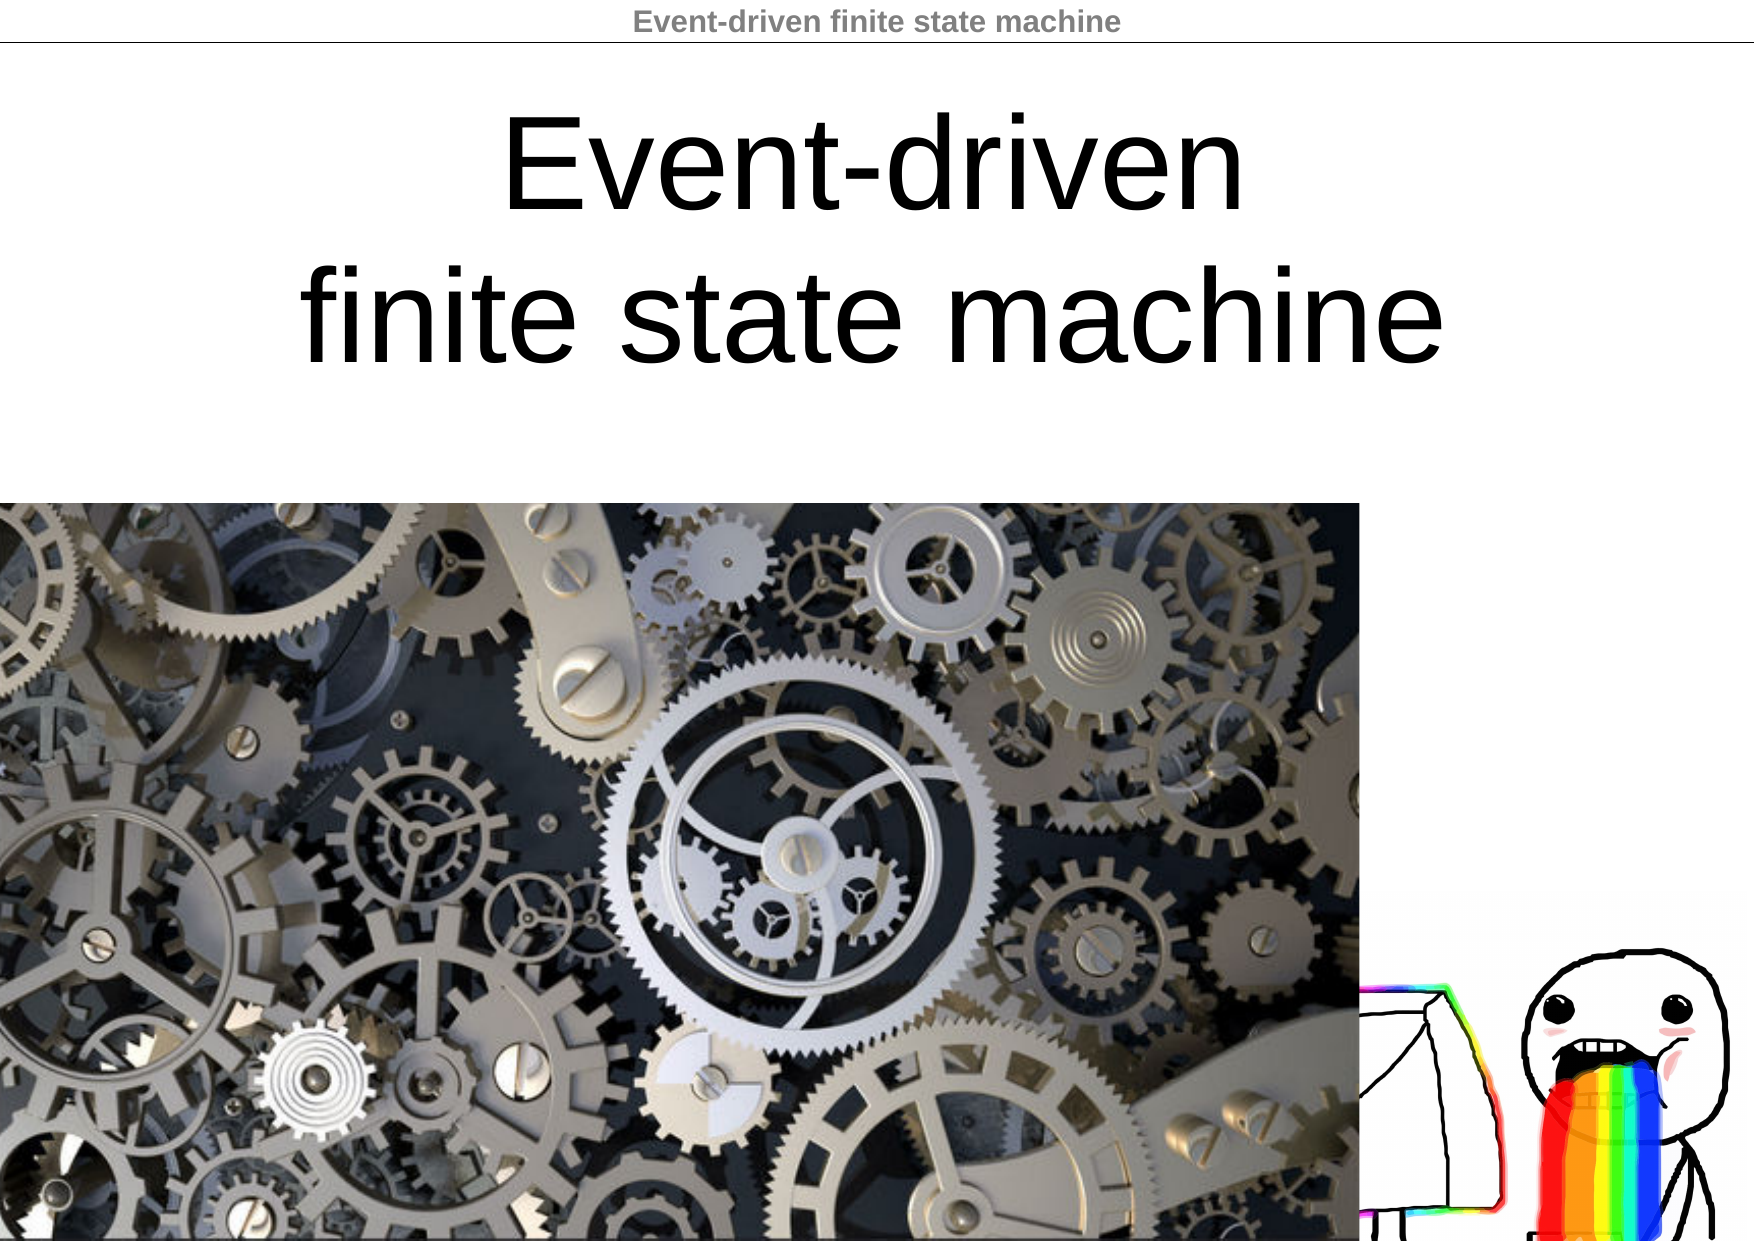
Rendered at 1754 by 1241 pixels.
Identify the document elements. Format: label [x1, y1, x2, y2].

picture [0, 503, 1748, 1241]
